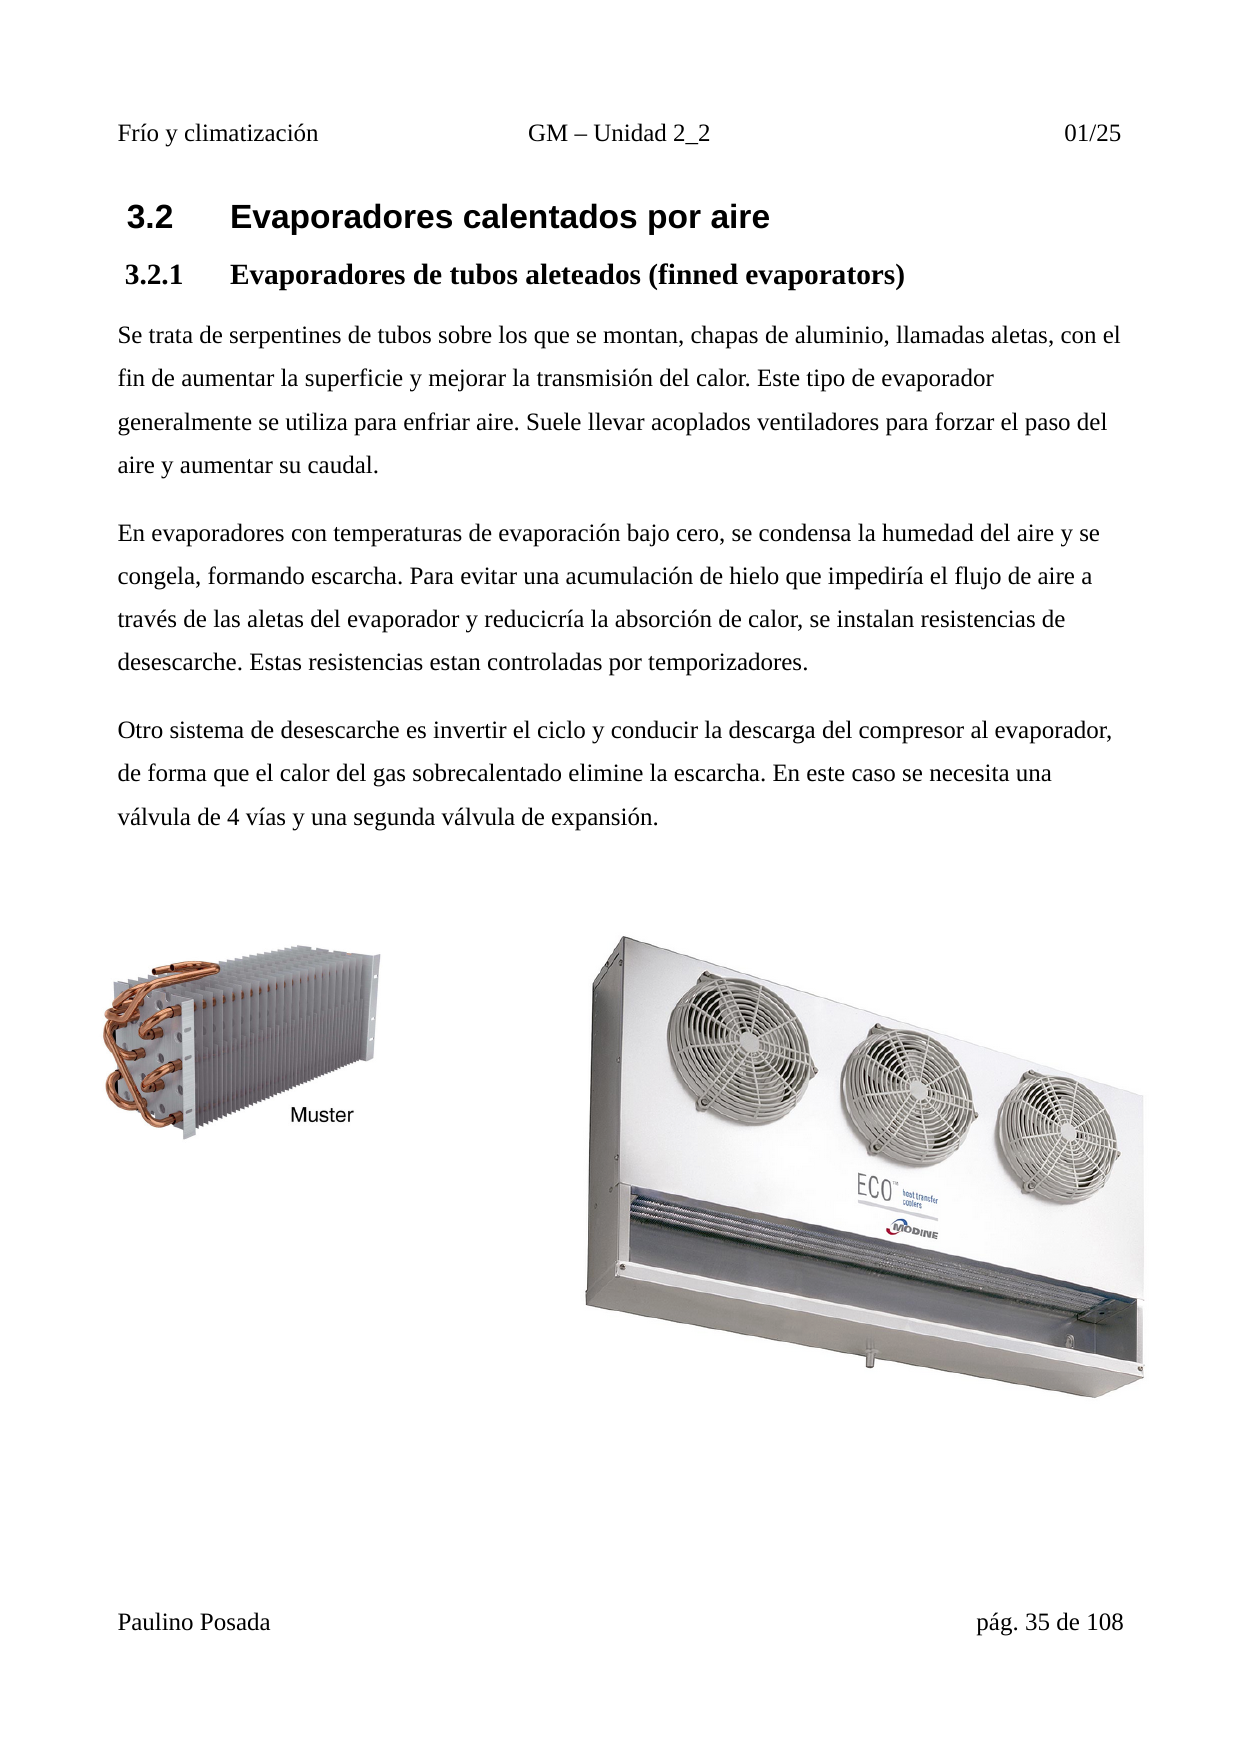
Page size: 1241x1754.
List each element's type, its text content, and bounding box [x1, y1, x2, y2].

picture [93, 893, 389, 1189]
text Se trata de serpentines de tubos sobre los que se montan, chapas de aluminio, llamadas aletas, con el fin de aumentar la superficie y mejorar la transmisión del calor. Este tipo de evaporador generalmente se utiliza para enfriar aire. Suele llevar acoplados ventiladores para forzar el paso del aire y aumentar su caudal. [117, 320, 1123, 478]
text En evaporadores con temperaturas de evaporación bajo cero, se condensa la humedad del aire y se congela, formando escarcha. Para evitar una acumulación de hielo que impediría el flujo de aire a través de las aletas del evaporador y reducicría la absorción de calor, se instalan resistencias de desescarche. Estas resistencias estan controladas por temporizadores. [117, 518, 1123, 676]
text Otro sistema de desescarche es invertir el ciclo y conducir la descarga del compresor al evaporador, de forma que el calor del gas sobrecalentado elimine la escarcha. En este caso se necesita una válvula de 4 vías y una segunda válvula de expansión. [117, 715, 1123, 830]
subtitle Evaporadores calentados por aire [117, 197, 1123, 236]
subtitle Evaporadores de tubos aleteados (finned evaporators) [117, 257, 1123, 290]
picture [563, 924, 1155, 1440]
